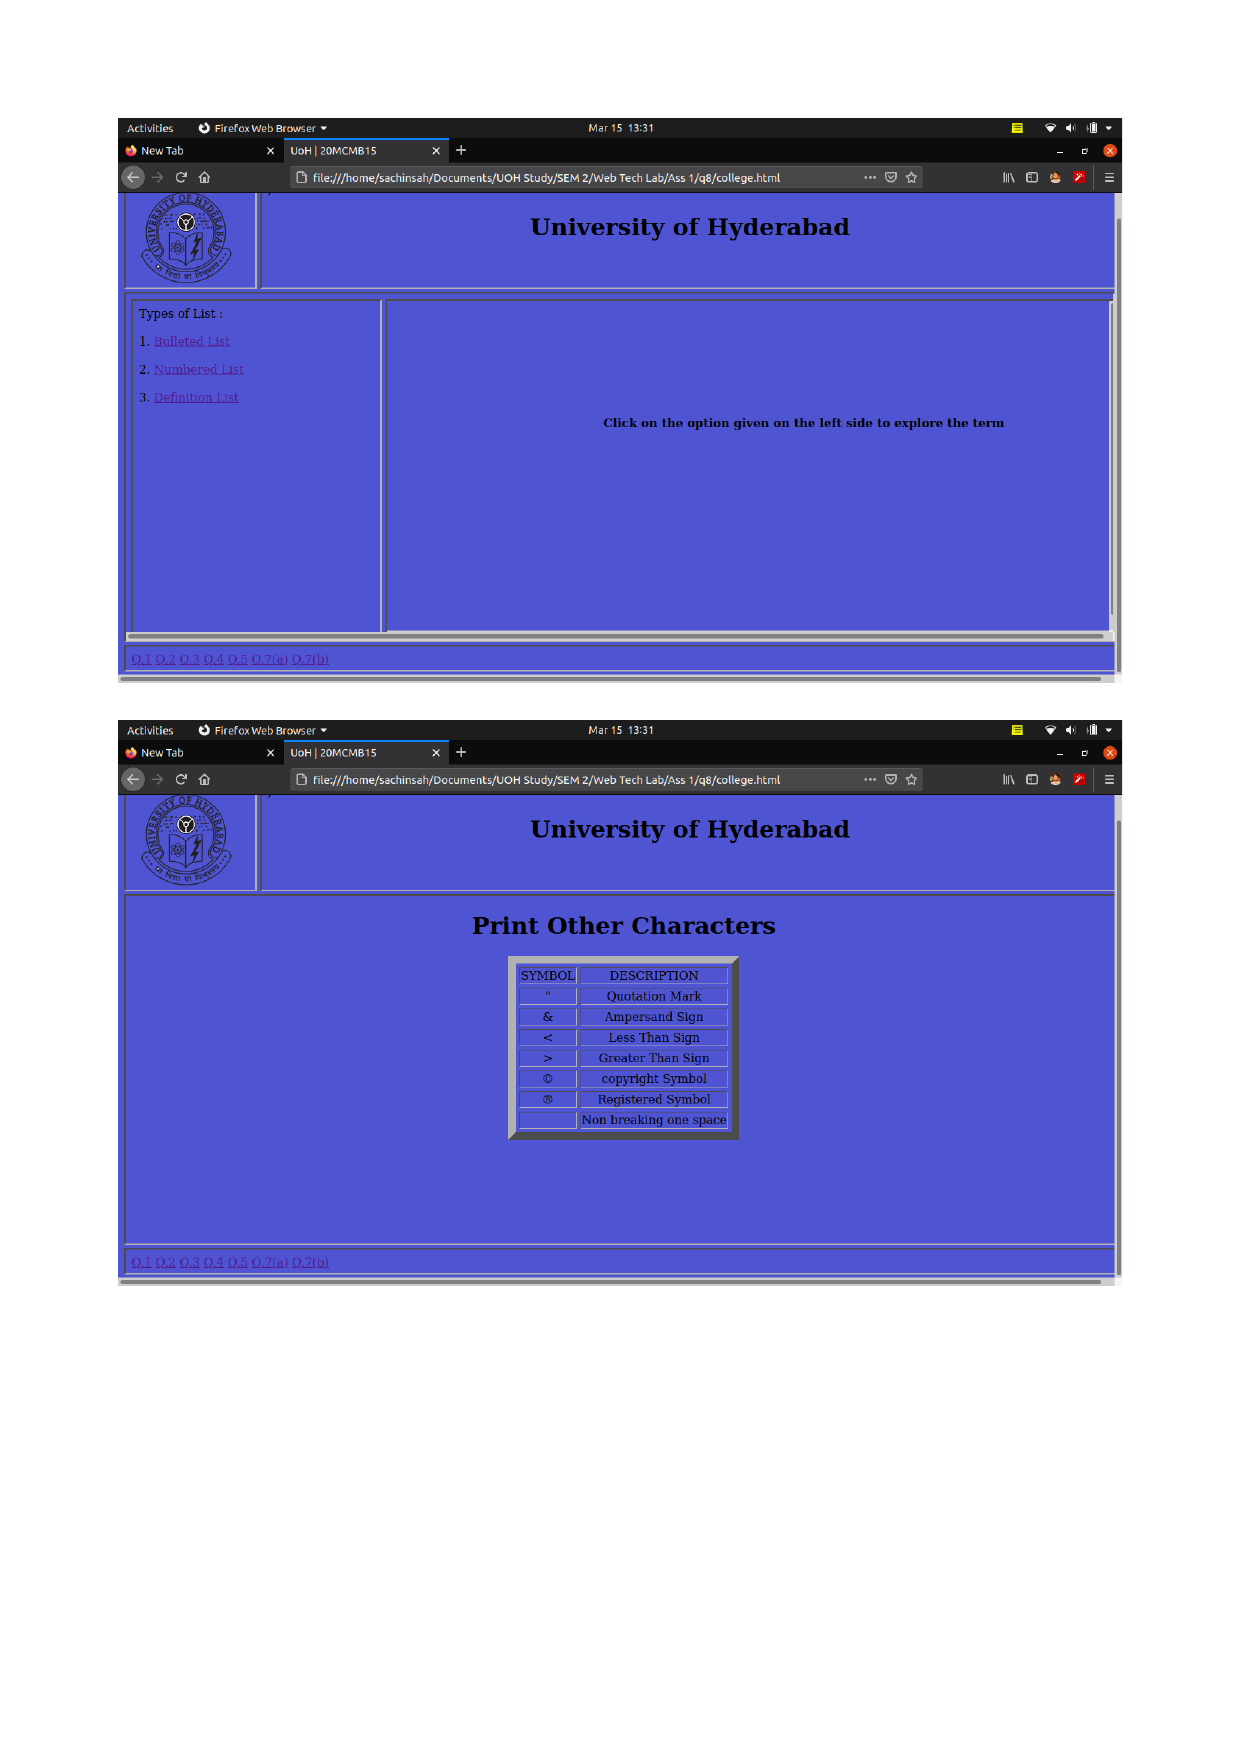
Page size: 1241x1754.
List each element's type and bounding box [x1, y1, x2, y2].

picture [118, 720, 1123, 1286]
picture [118, 118, 1123, 683]
